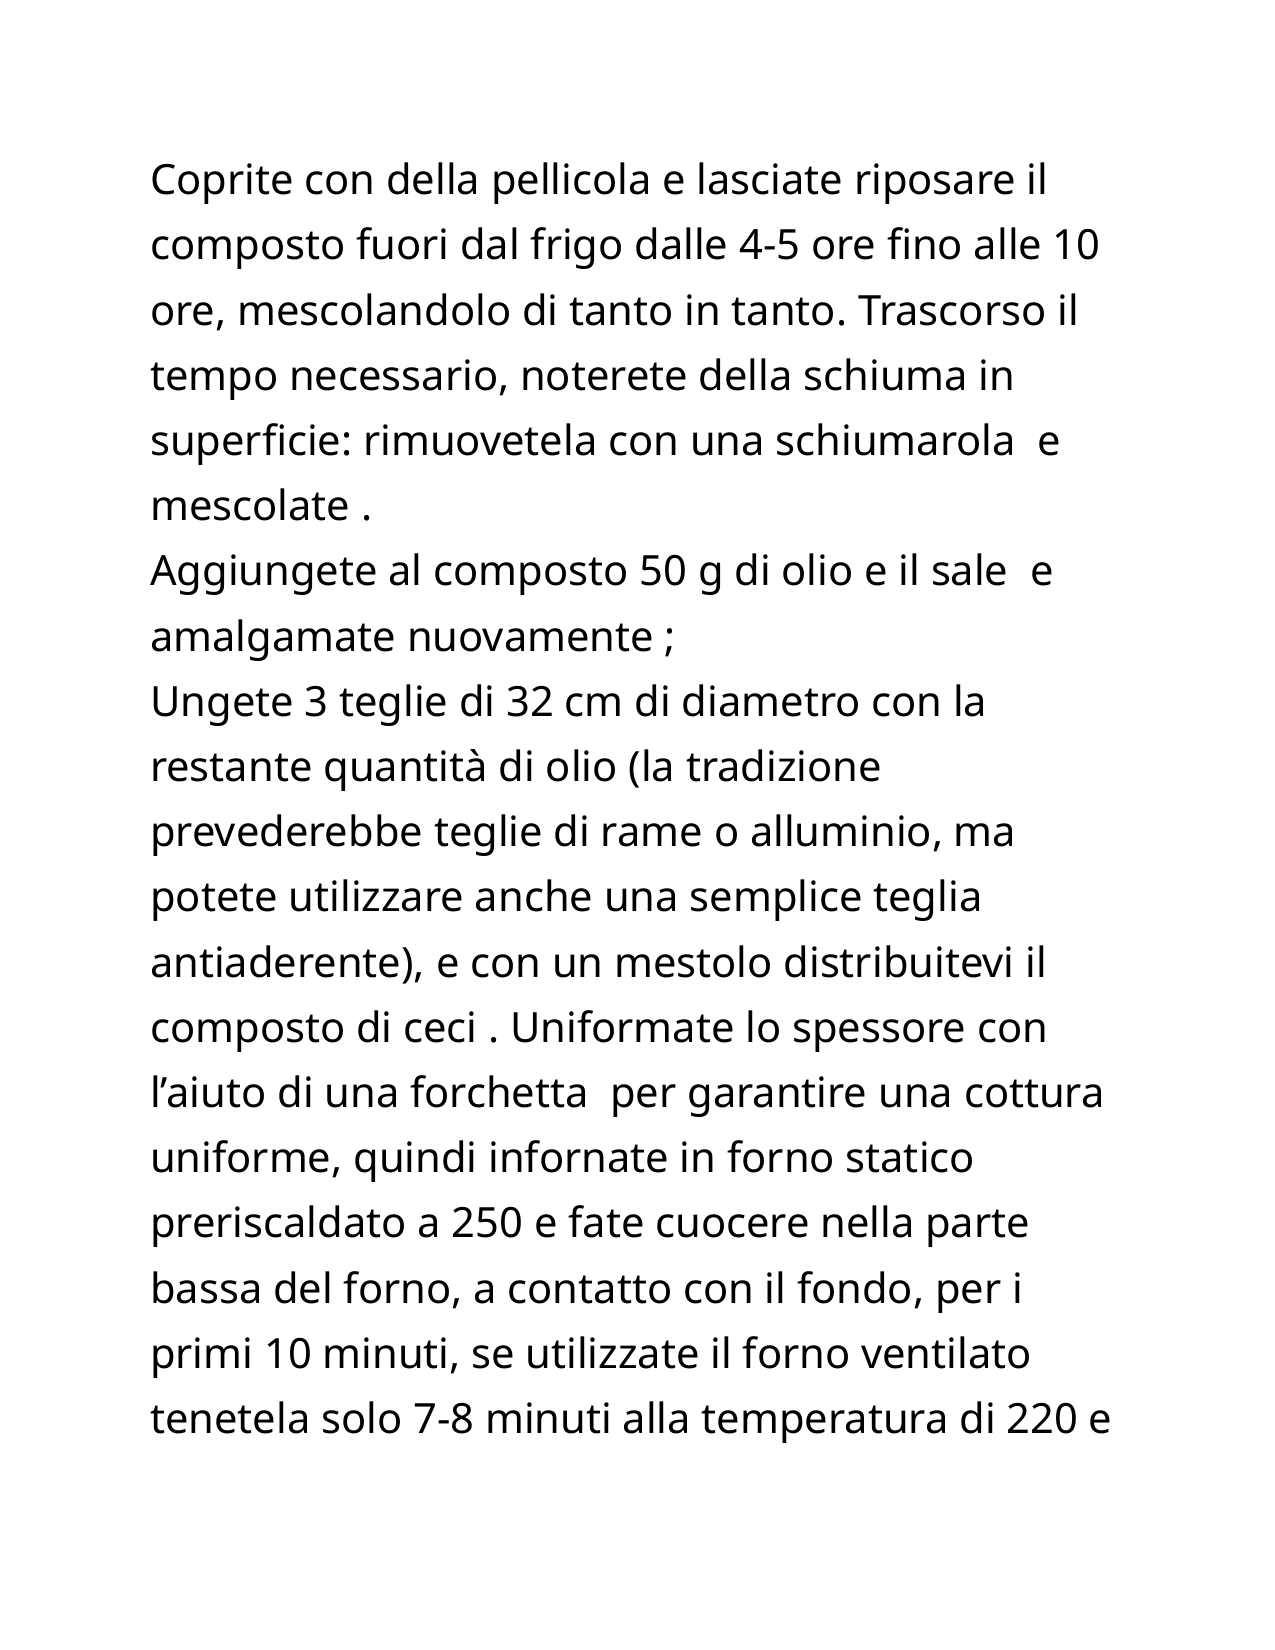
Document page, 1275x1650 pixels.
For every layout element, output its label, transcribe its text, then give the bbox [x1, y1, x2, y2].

list Coprite con della pellicola e lasciate riposare il composto fuori dal frigo dalle 4-5 ore fino alle 10 ore, mescolandolo di tanto in tanto. Trascorso il tempo necessario, noterete della schiuma in superficie: rimuovetela con una schiumarola e mescolate . [150, 150, 1125, 533]
list Ungete 3 teglie di 32 cm di diametro con la restante quantità di olio (la tradizione prevederebbe teglie di rame o alluminio, ma potete utilizzare anche una semplice teglia antiaderente), e con un mestolo distribuitevi il composto di ceci . Uniformate lo spessore con l’aiuto di una forchetta per garantire una cottura uniforme, quindi infornate in forno statico preriscaldato a 250 e fate cuocere nella parte bassa del forno, a contatto con il fondo, per i primi 10 minuti, se utilizzate il forno ventilato tenetela solo 7-8 minuti alla temperatura di 220 e [150, 672, 1125, 1446]
list Aggiungete al composto 50 g di olio e il sale e amalgamate nuovamente ; [150, 541, 1125, 663]
